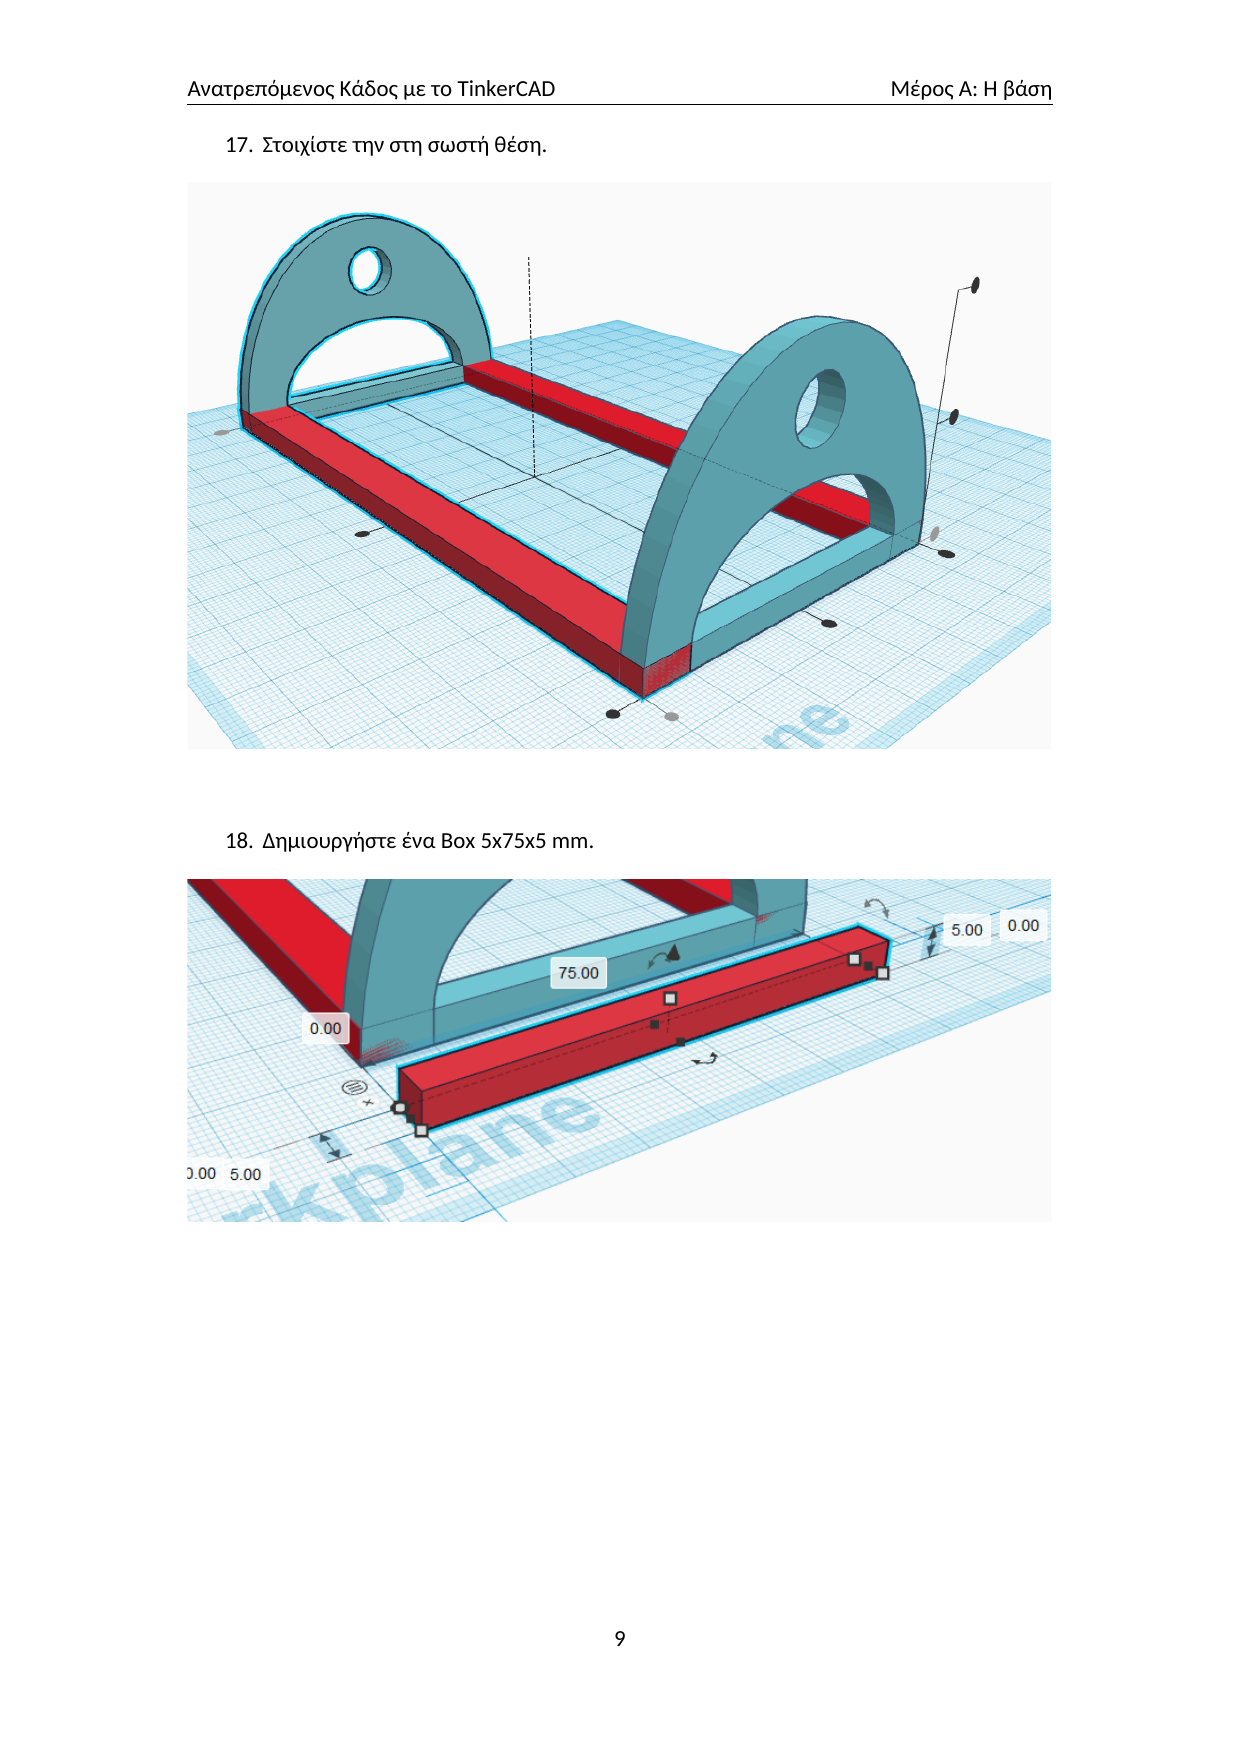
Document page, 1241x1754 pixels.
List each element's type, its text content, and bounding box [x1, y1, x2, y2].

list Δημιουργήστε ένα Box 5x75x5 mm. [225, 827, 1053, 854]
list Στοιχίστε την στη σωστή θέση. [225, 130, 1053, 158]
